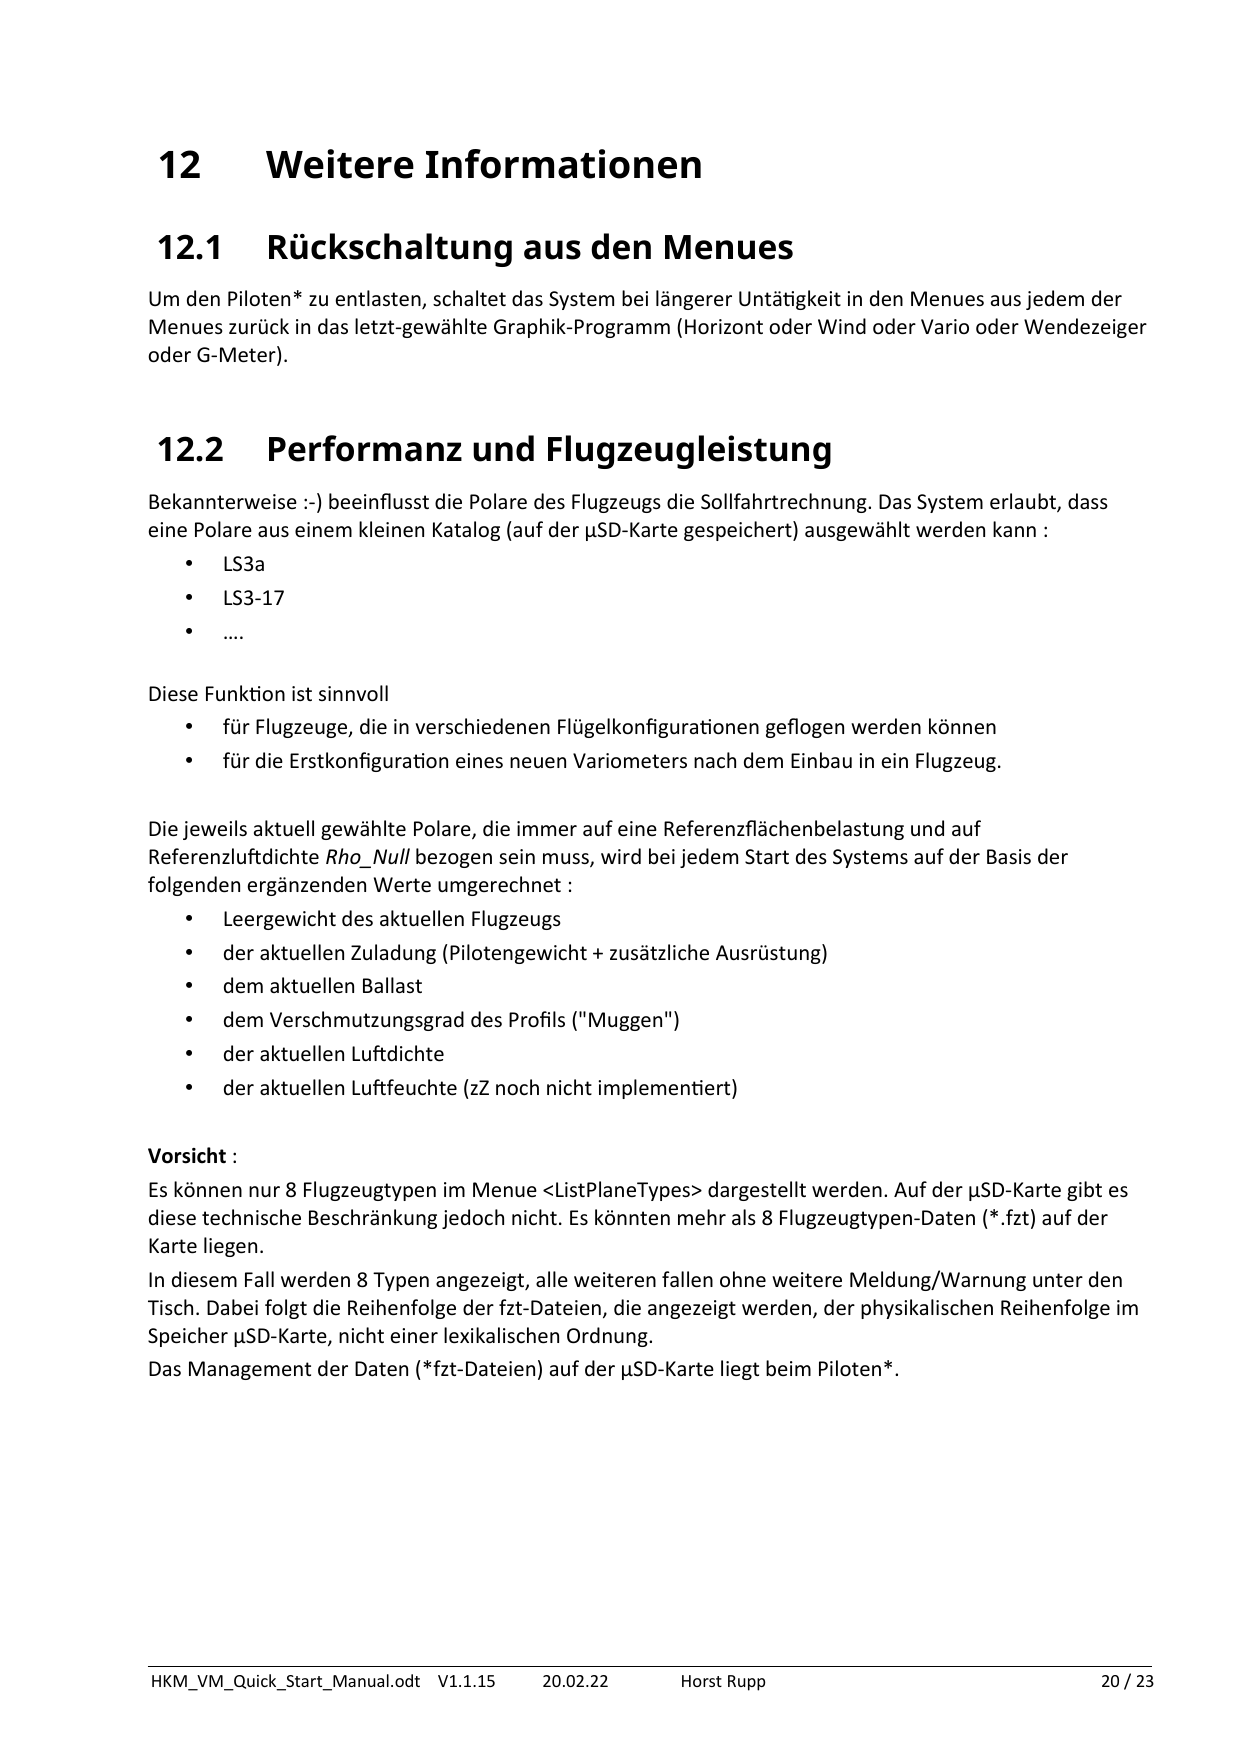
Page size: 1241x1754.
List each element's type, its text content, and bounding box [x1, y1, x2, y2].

list …. [185, 617, 1152, 673]
text Vorsicht : [148, 1141, 1152, 1169]
list dem aktuellen Ballast [185, 972, 1152, 1000]
subtitle Rückschaltung aus den Menues [148, 223, 1152, 269]
text Das Management der Daten (*fzt-Dateien) auf der µSD-Karte liegt beim Piloten*. [148, 1354, 1152, 1383]
subtitle Weitere Informationen [148, 138, 1128, 190]
text Die jeweils aktuell gewählte Polare, die immer auf eine Referenzflächenbelastung und auf Referenzluftdichte Rho_Null bezogen sein muss, wird bei jedem Start des Systems auf der Basis der folgenden ergänzenden Werte umgerechnet : [148, 814, 1152, 898]
text Diese Funktion ist sinnvoll [148, 679, 1152, 707]
list LS3a [185, 549, 1152, 577]
list der aktuellen Luftdichte [185, 1039, 1152, 1067]
list der aktuellen Zuladung (Pilotengewicht + zusätzliche Ausrüstung) [185, 938, 1152, 966]
text Um den Piloten* zu entlasten, schaltet das System bei längerer Untätigkeit in den Menues aus jedem der Menues zurück in das letzt-gewählte Graphik-Programm (Horizont oder Wind oder Vario oder Wendezeiger oder G-Meter). [148, 284, 1152, 368]
list der aktuellen Luftfeuchte (zZ noch nicht implementiert) [185, 1073, 1152, 1101]
list dem Verschmutzungsgrad des Profils ("Muggen") [185, 1006, 1152, 1033]
list LS3-17 [185, 583, 1152, 611]
list für die Erstkonfiguration eines neuen Variometers nach dem Einbau in ein Flugzeug. [185, 746, 1152, 774]
text Bekannterweise :-) beeinflusst die Polare des Flugzeugs die Sollfahrtrechnung. Das System erlaubt, dass eine Polare aus einem kleinen Katalog (auf der µSD-Karte gespeichert) ausgewählt werden kann : [148, 487, 1152, 543]
subtitle Performanz und Flugzeugleistung [148, 426, 1152, 472]
text Es können nur 8 Flugzeugtypen im Menue <ListPlaneTypes> dargestellt werden. Auf der µSD-Karte gibt es diese technische Beschränkung jedoch nicht. Es könnten mehr als 8 Flugzeugtypen-Daten (*.fzt) auf der Karte liegen. [148, 1175, 1152, 1259]
text In diesem Fall werden 8 Typen angezeigt, alle weiteren fallen ohne weitere Meldung/Warnung unter den Tisch. Dabei folgt die Reihenfolge der fzt-Dateien, die angezeigt werden, der physikalischen Reihenfolge im Speicher µSD-Karte, nicht einer lexikalischen Ordnung. [148, 1265, 1152, 1349]
list Leergewicht des aktuellen Flugzeugs [185, 904, 1152, 932]
list für Flugzeuge, die in verschiedenen Flügelkonfigurationen geflogen werden können [185, 712, 1152, 741]
